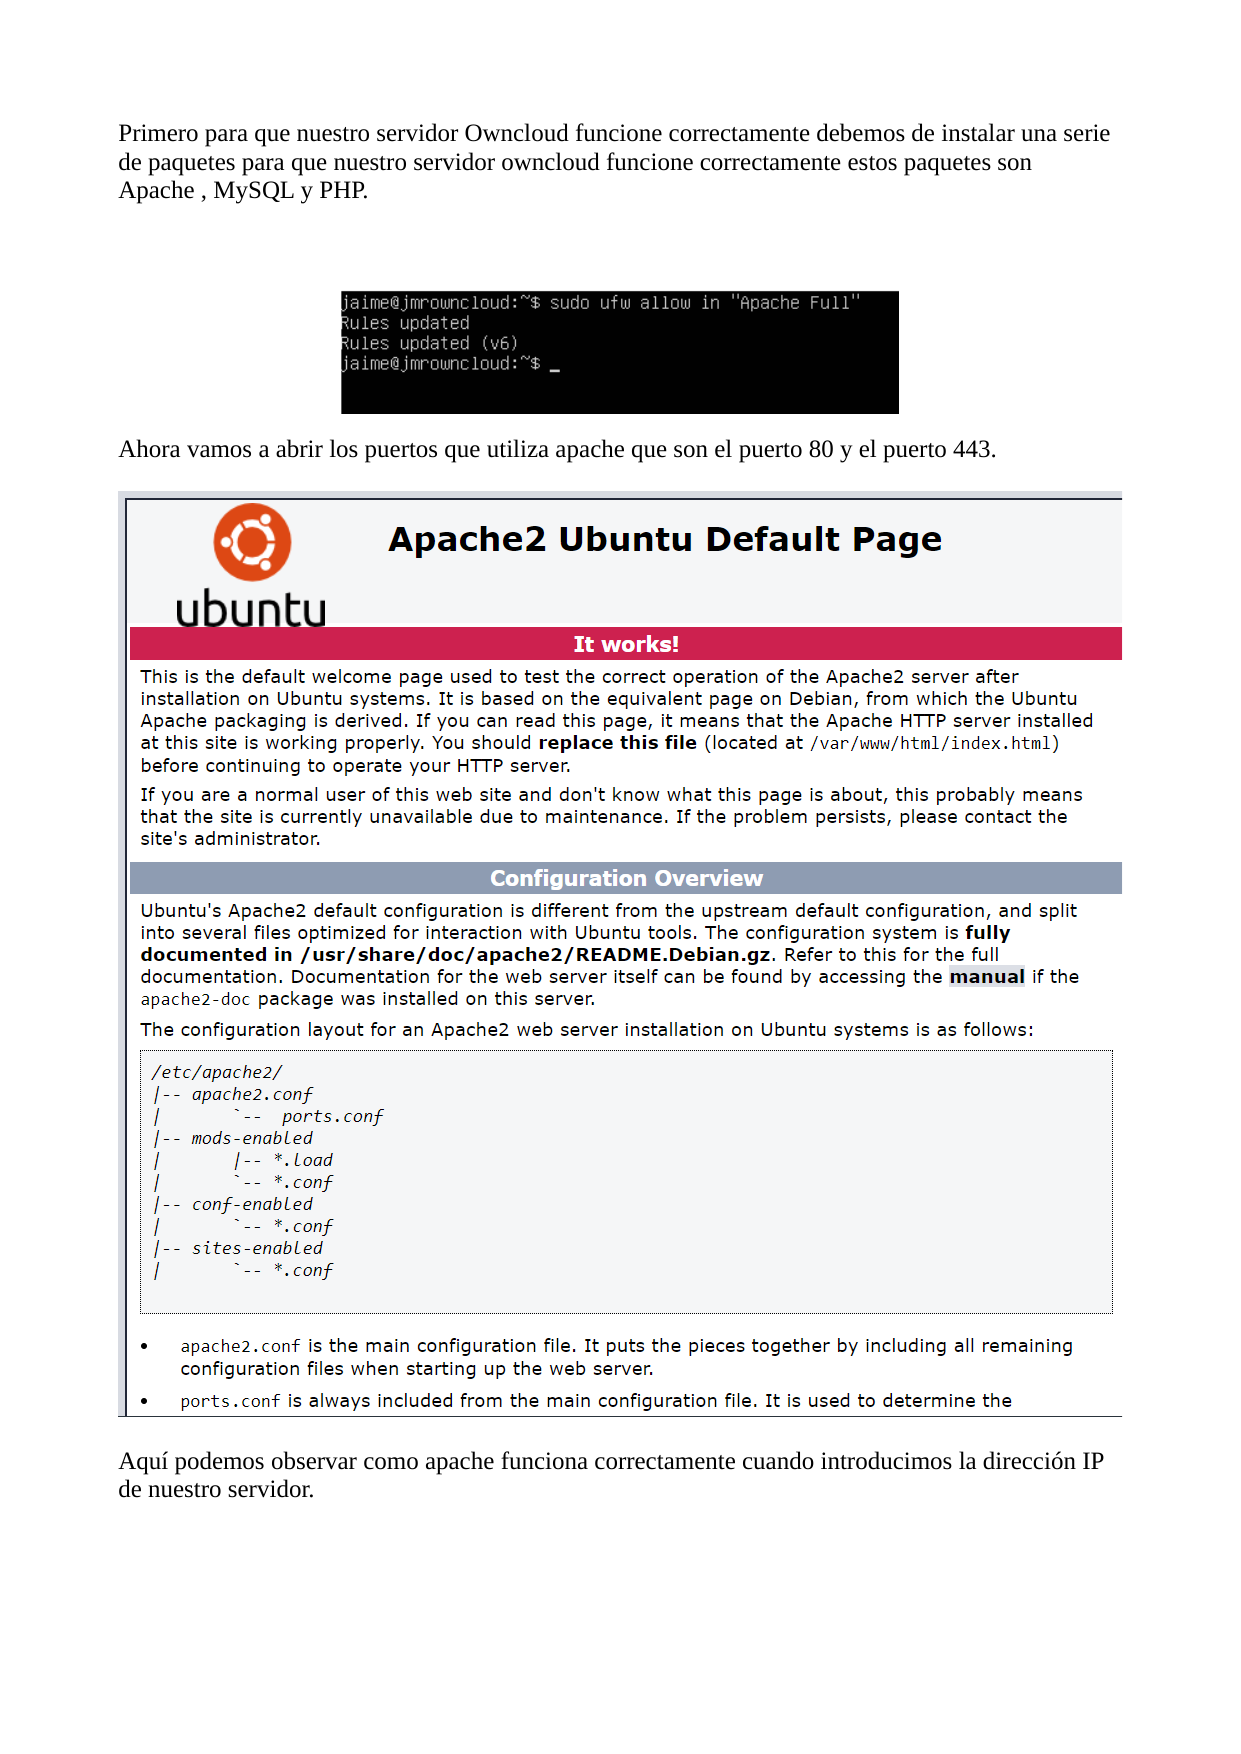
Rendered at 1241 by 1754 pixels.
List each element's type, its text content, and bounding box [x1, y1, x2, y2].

text Primero para que nuestro servidor Owncloud funcione correctamente debemos de instalar una serie de paquetes para que nuestro servidor owncloud funcione correctamente estos paquetes son Apache , MySQL y PHP. [118, 118, 1122, 204]
text Aquí podemos observar como apache funciona correctamente cuando introducimos la dirección IP de nuestro servidor. [118, 1446, 1122, 1503]
picture [118, 491, 1123, 1417]
picture [341, 290, 899, 414]
text Ahora vamos a abrir los puertos que utiliza apache que son el puerto 80 y el puerto 443. [118, 434, 1122, 463]
